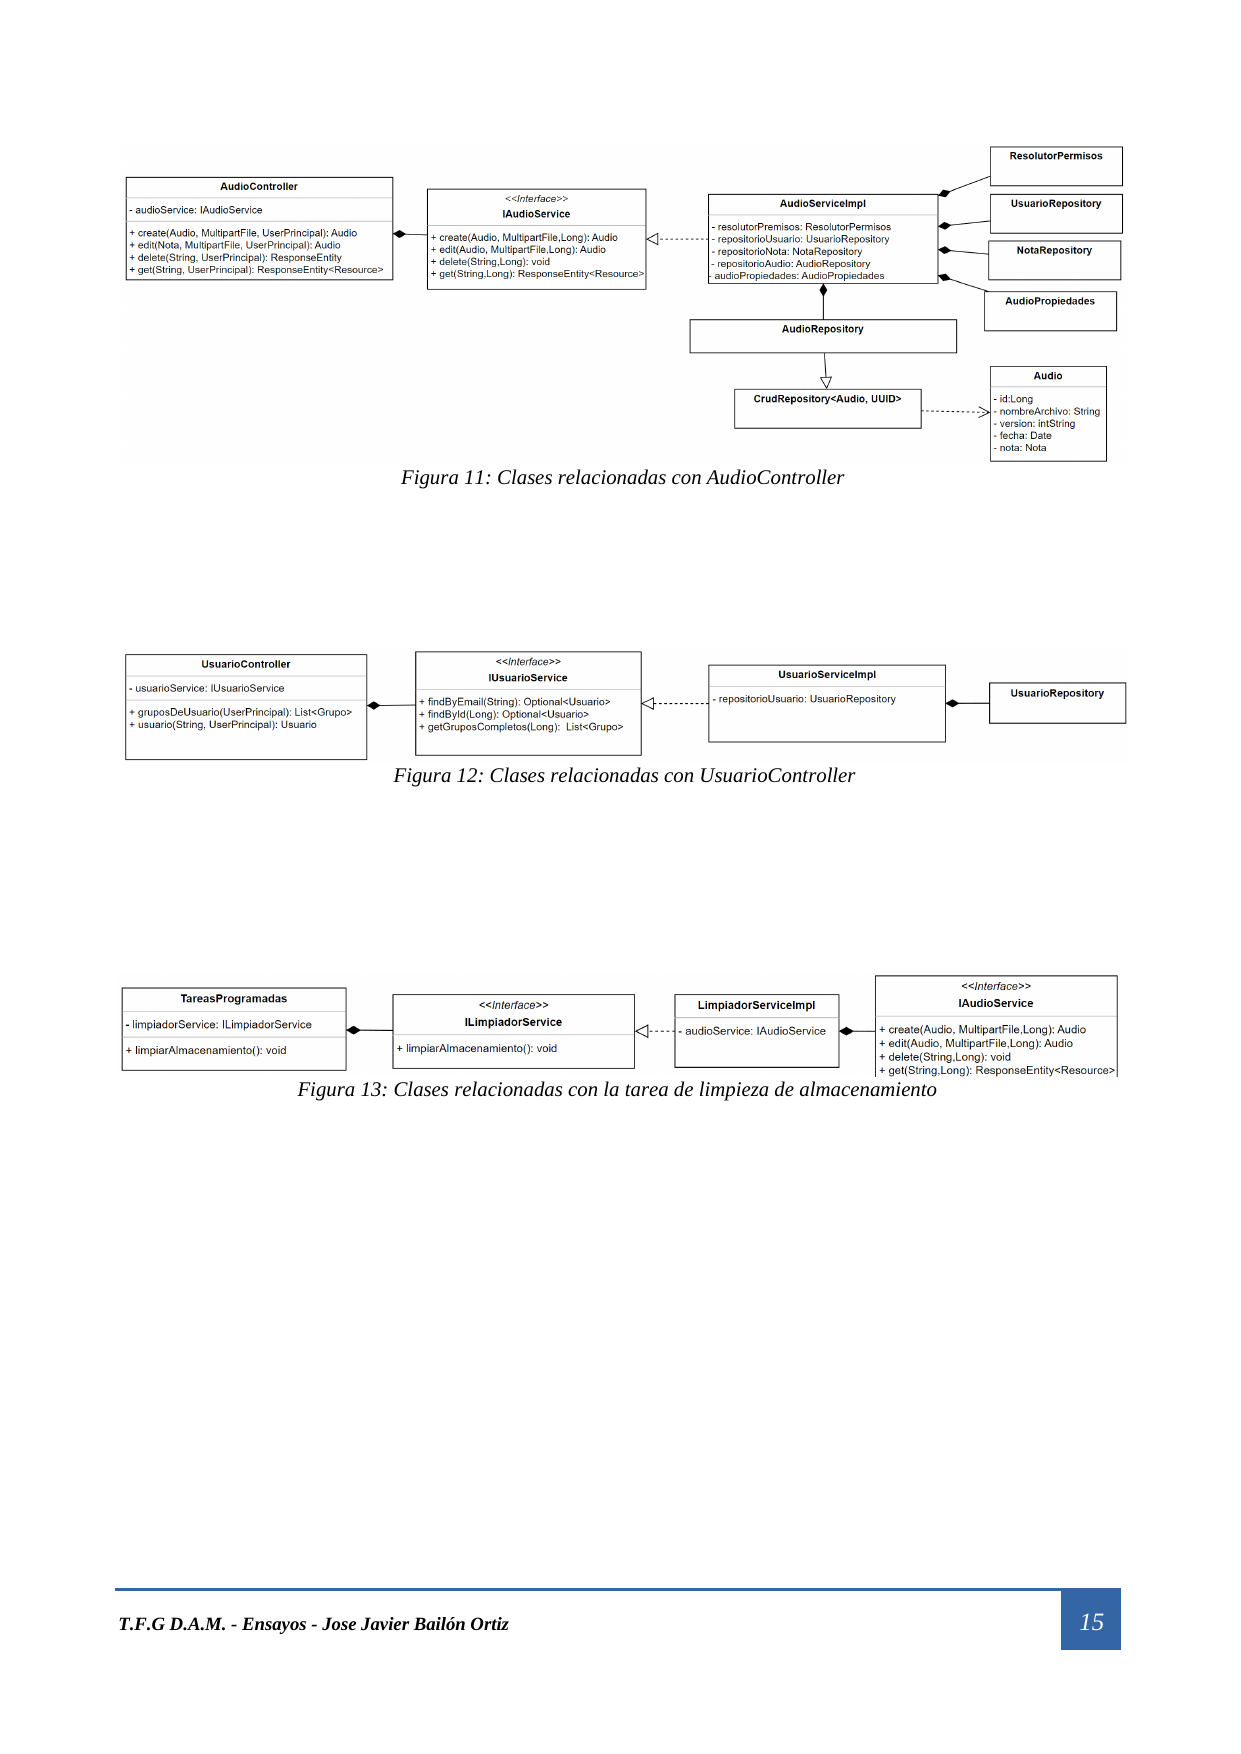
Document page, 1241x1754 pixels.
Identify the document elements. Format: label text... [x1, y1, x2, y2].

text Figura 11: Clases relacionadas con AudioController [122, 465, 1126, 489]
picture [123, 649, 1128, 763]
text Figura 13: Clases relacionadas con la tarea de limpieza de almacenamiento [116, 1077, 1120, 1101]
picture [116, 971, 1120, 1077]
picture [121, 143, 1126, 465]
text Figura 12: Clases relacionadas con UsuarioController [123, 763, 1127, 787]
